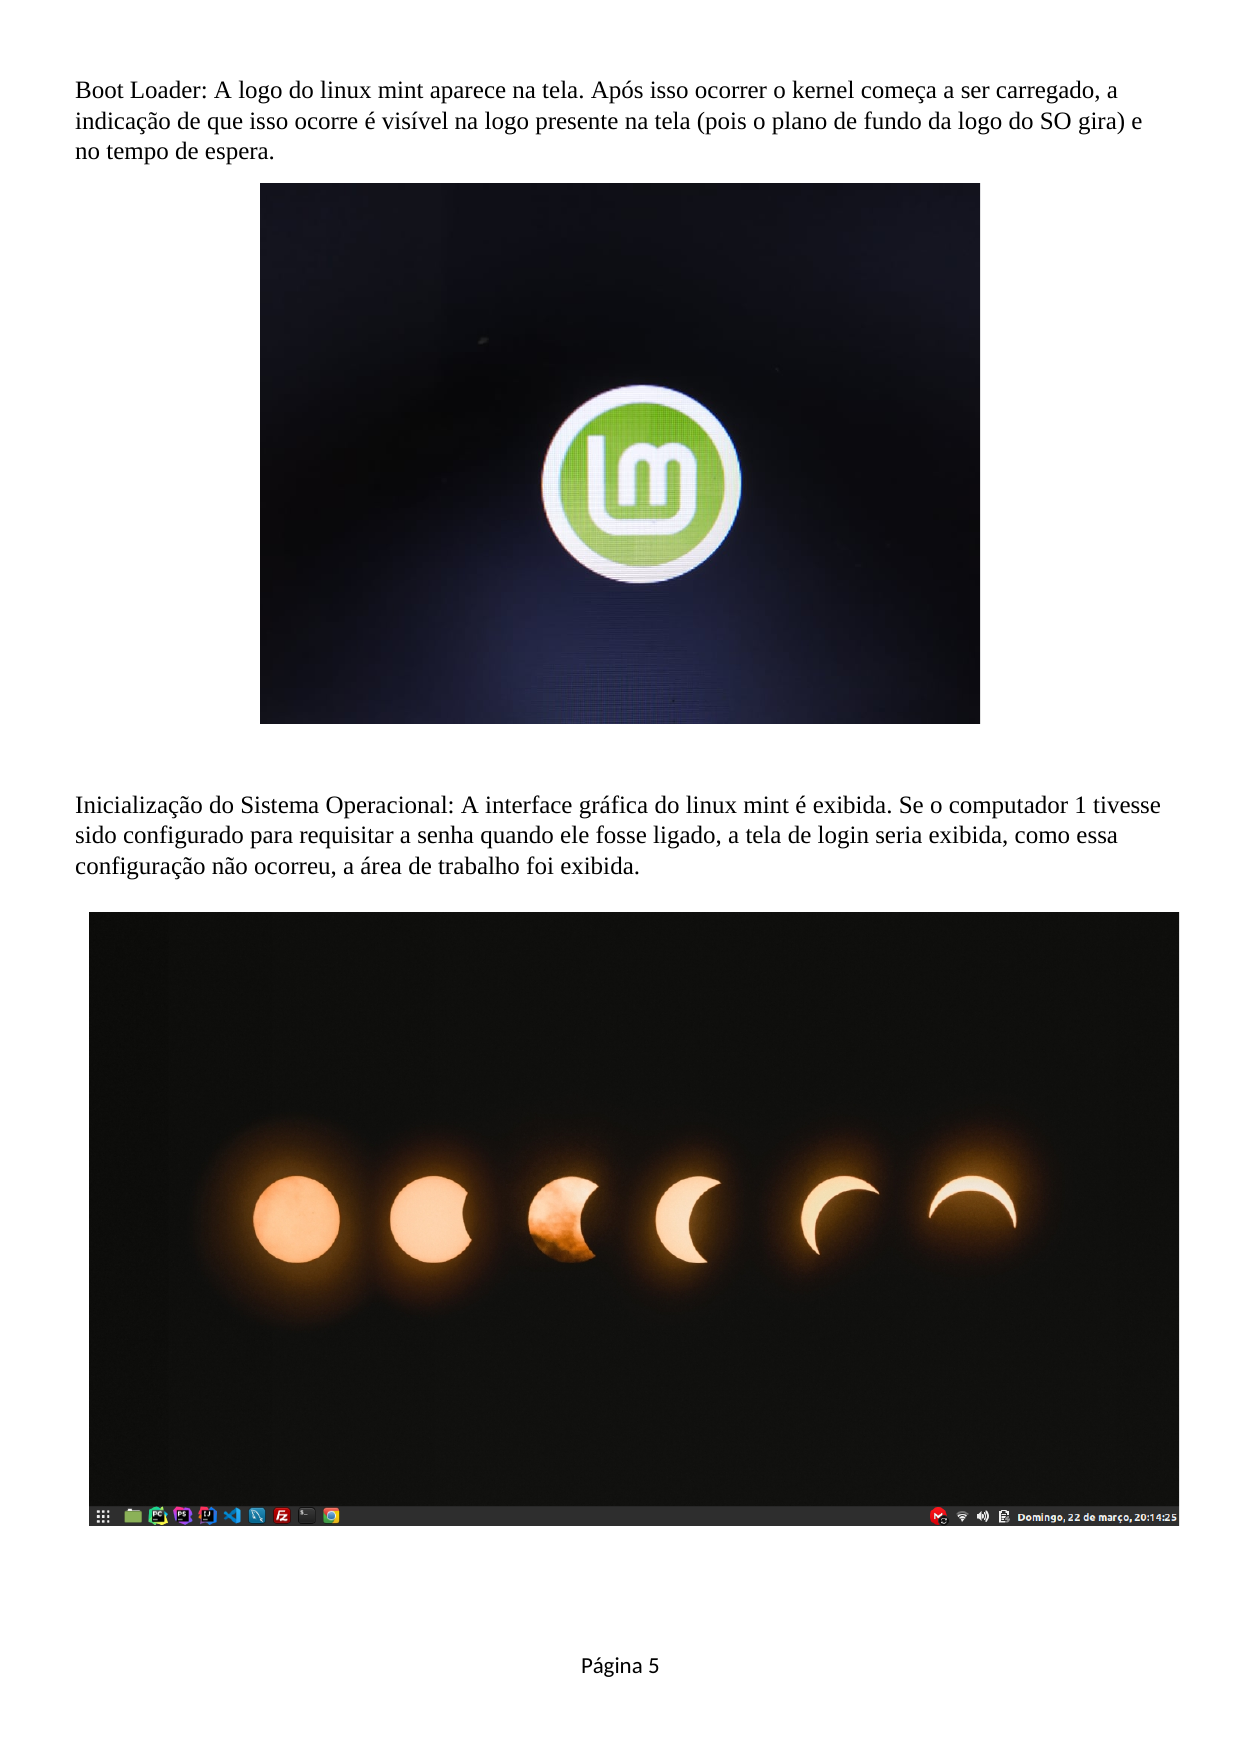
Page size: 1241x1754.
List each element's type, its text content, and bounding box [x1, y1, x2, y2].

picture [89, 912, 1180, 1526]
text Inicialização do Sistema Operacional: A interface gráfica do linux mint é exibida. Se o computador 1 tivesse sido configurado para requisitar a senha quando ele fosse ligado, a tela de login seria exibida, como essa configuração não ocorreu, a área de trabalho foi exibida. [75, 790, 1165, 880]
picture [260, 183, 980, 724]
text Boot Loader: A logo do linux mint aparece na tela. Após isso ocorrer o kernel começa a ser carregado, a indicação de que isso ocorre é visível na logo presente na tela (pois o plano de fundo da logo do SO gira) e no tempo de espera. [75, 75, 1165, 165]
